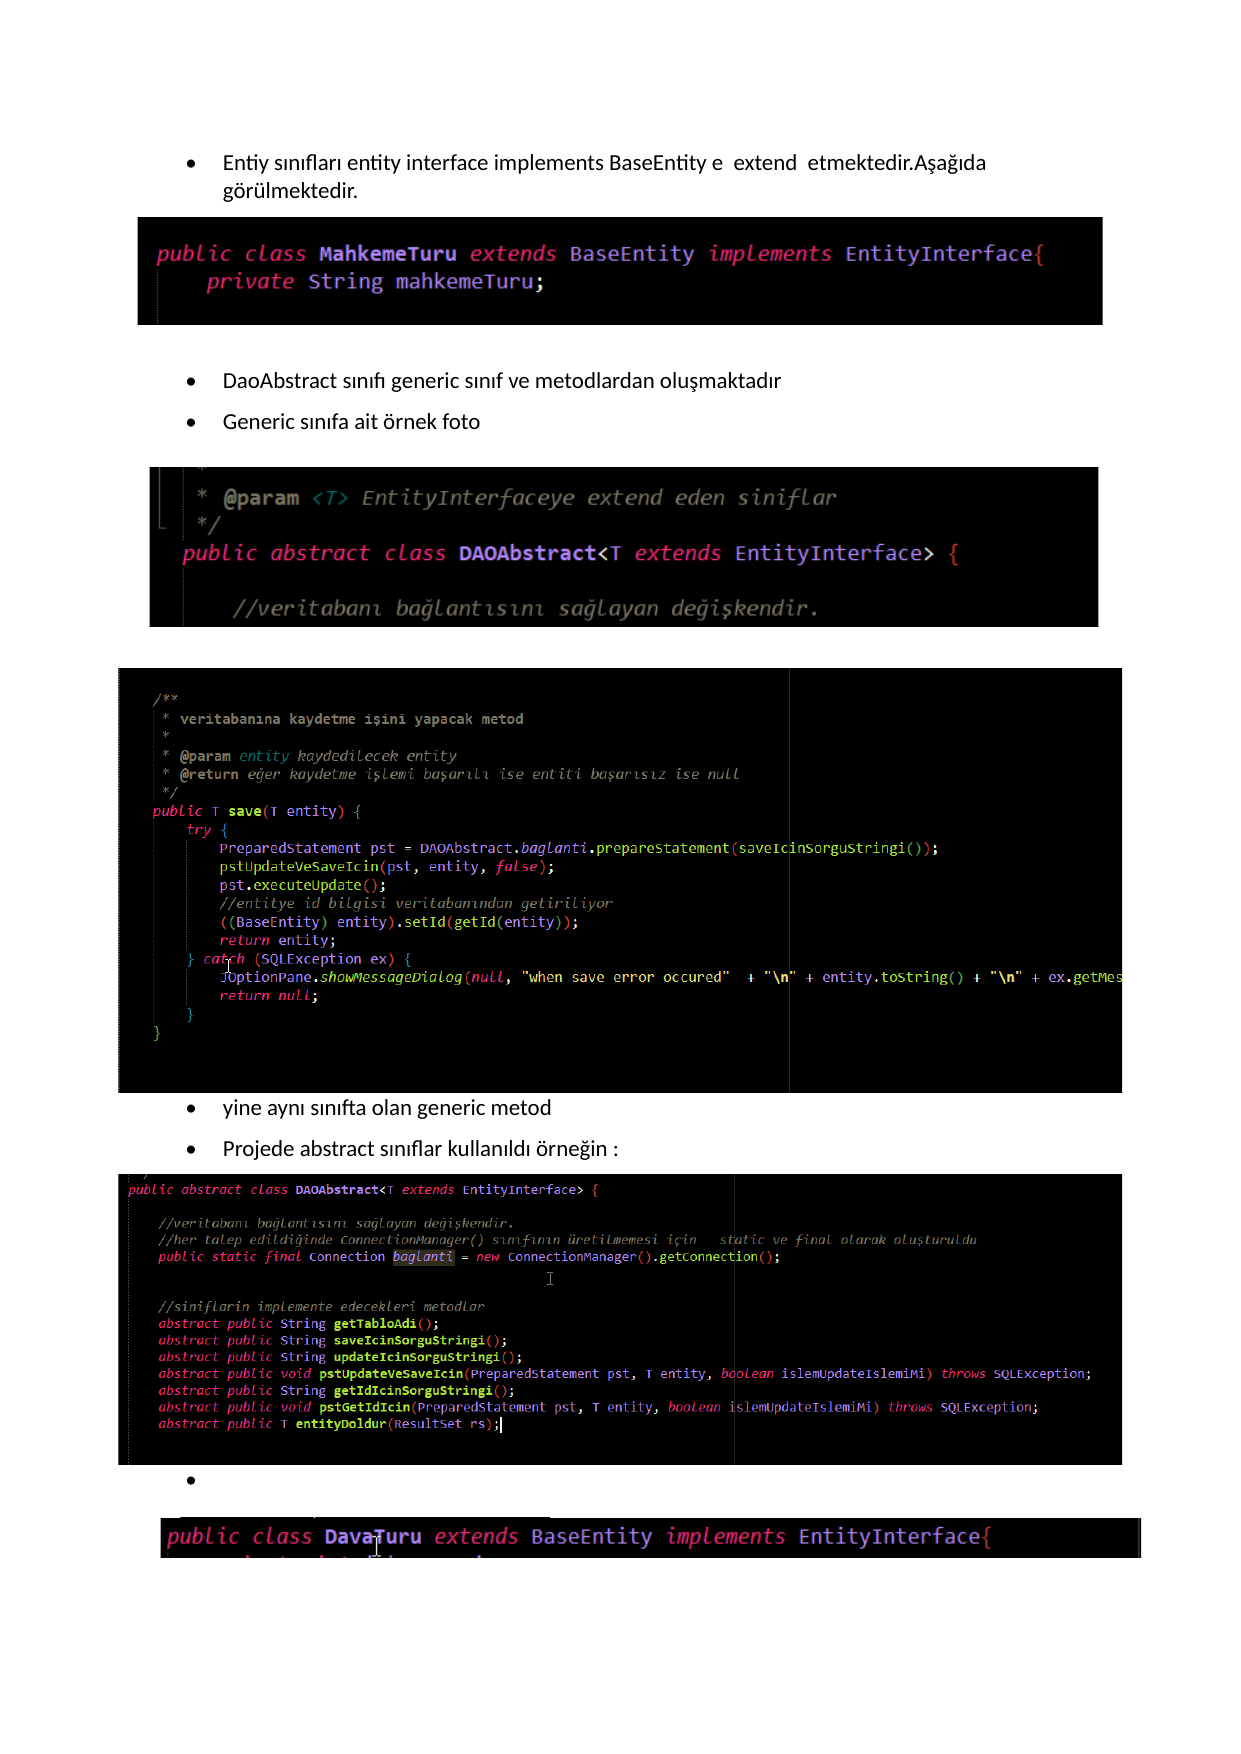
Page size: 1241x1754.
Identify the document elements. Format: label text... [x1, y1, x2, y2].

list DaoAbstract sınıfı generic sınıf ve metodlardan oluşmaktadır [185, 366, 1093, 394]
list Projede abstract sınıflar kullanıldı örneğin : [185, 1134, 1093, 1162]
list Generic sınıfa ait örnek foto [185, 407, 1093, 435]
list yine aynı sınıfta olan generic metod [185, 1093, 1093, 1121]
list Entiy sınıfları entity interface implements BaseEntity e extend etmektedir.Aşağıda görülmektedir. [185, 148, 1093, 204]
